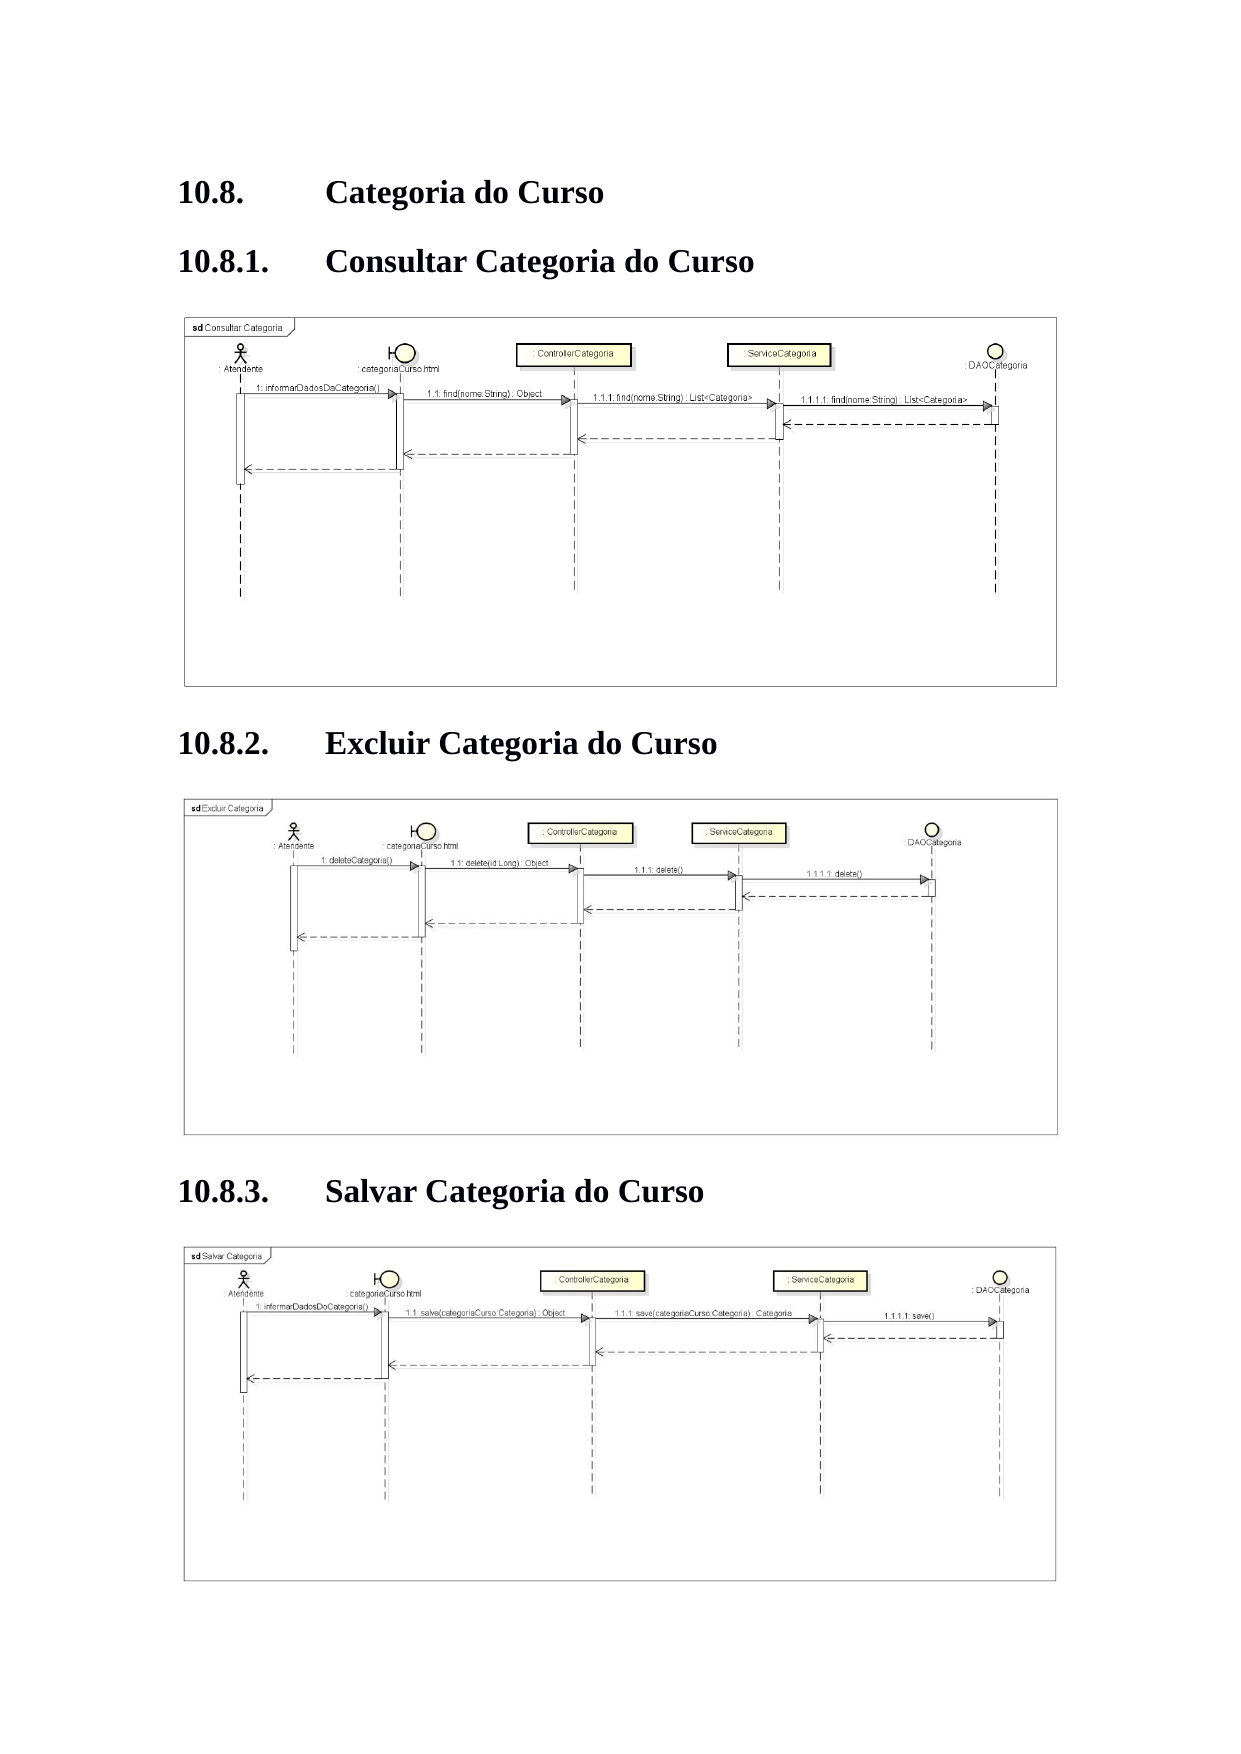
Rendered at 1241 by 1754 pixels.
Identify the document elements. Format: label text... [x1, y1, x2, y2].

picture [177, 310, 1063, 693]
text 10.8.2. Excluir Categoria do Curso [177, 723, 1063, 762]
text 10.8.3. Salvar Categoria do Curso [177, 1171, 1063, 1210]
text 10.8. Categoria do Curso [177, 173, 1063, 211]
picture [177, 1240, 1062, 1587]
text 10.8.1. Consultar Categoria do Curso [177, 242, 1063, 280]
picture [177, 792, 1063, 1141]
